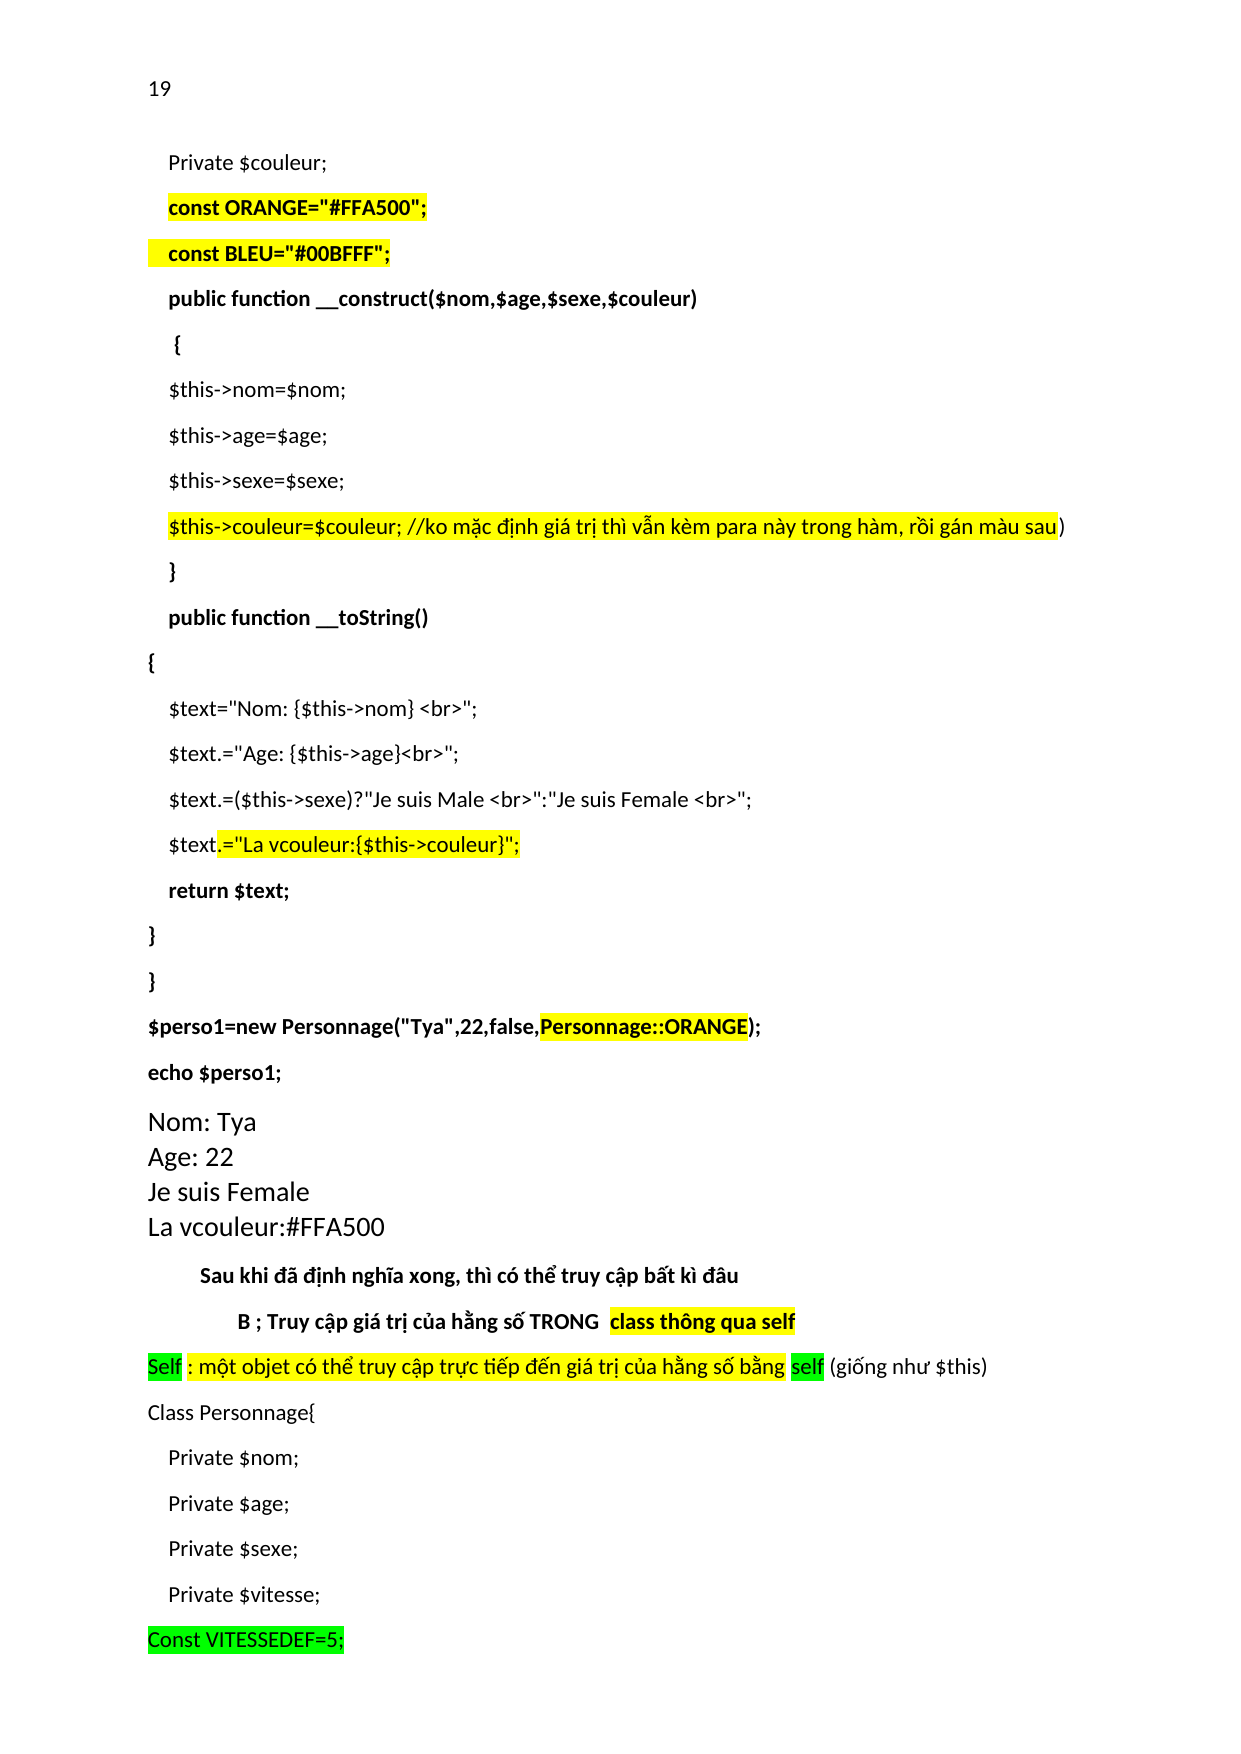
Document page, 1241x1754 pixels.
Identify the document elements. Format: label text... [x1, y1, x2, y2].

text $text.="Age: {$this->age}<br>"; [148, 739, 1093, 767]
text Private $nom; [148, 1443, 1093, 1472]
text Self : một objet có thể truy cập trực tiếp đến giá trị của hằng số bằng self (giống như $this) [148, 1352, 1093, 1381]
text { [148, 330, 1093, 358]
text $this->age=$age; [148, 421, 1093, 449]
text Private $couleur; [148, 148, 1093, 176]
text const BLEU="#00BFFF"; [148, 239, 1093, 267]
list B ; Truy cập giá trị của hằng số TRONG class thông qua self [237, 1307, 1093, 1335]
text $this->couleur=$couleur; //ko mặc định giá trị thì vẫn kèm para này trong hàm, rồi gán màu sau) [148, 512, 1093, 540]
text Private $sexe; [148, 1534, 1093, 1563]
text const ORANGE="#FFA500"; [148, 193, 1093, 221]
text } [148, 967, 1093, 995]
text Sau khi đã định nghĩa xong, thì có thể truy cập bất kì đâu [200, 1261, 1093, 1289]
text { [148, 648, 1093, 676]
text $text="Nom: {$this->nom} <br>"; [148, 694, 1093, 722]
text $text.=($this->sexe)?"Je suis Male <br>":"Je suis Female <br>"; [148, 785, 1093, 813]
text $perso1=new Personnage("Tya",22,false,Personnage::ORANGE); [148, 1012, 1093, 1041]
text Class Personnage{ [148, 1398, 1093, 1426]
text $this->sexe=$sexe; [148, 466, 1093, 494]
text Private $age; [148, 1489, 1093, 1517]
text $this->nom=$nom; [148, 375, 1093, 403]
text } [148, 557, 1093, 585]
text $text.="La vcouleur:{$this->couleur}"; [148, 830, 1093, 858]
text Const VITESSEDEF=5; [148, 1626, 1093, 1654]
text Nom: Tya Age: 22 Je suis Female La vcouleur:#FFA500 [148, 1103, 1093, 1244]
text public function __toString() [148, 603, 1093, 631]
text echo $perso1; [148, 1058, 1093, 1086]
text Private $vitesse; [148, 1580, 1093, 1608]
text return $text; [148, 876, 1093, 904]
text } [148, 921, 1093, 949]
text public function __construct($nom,$age,$sexe,$couleur) [148, 284, 1093, 312]
